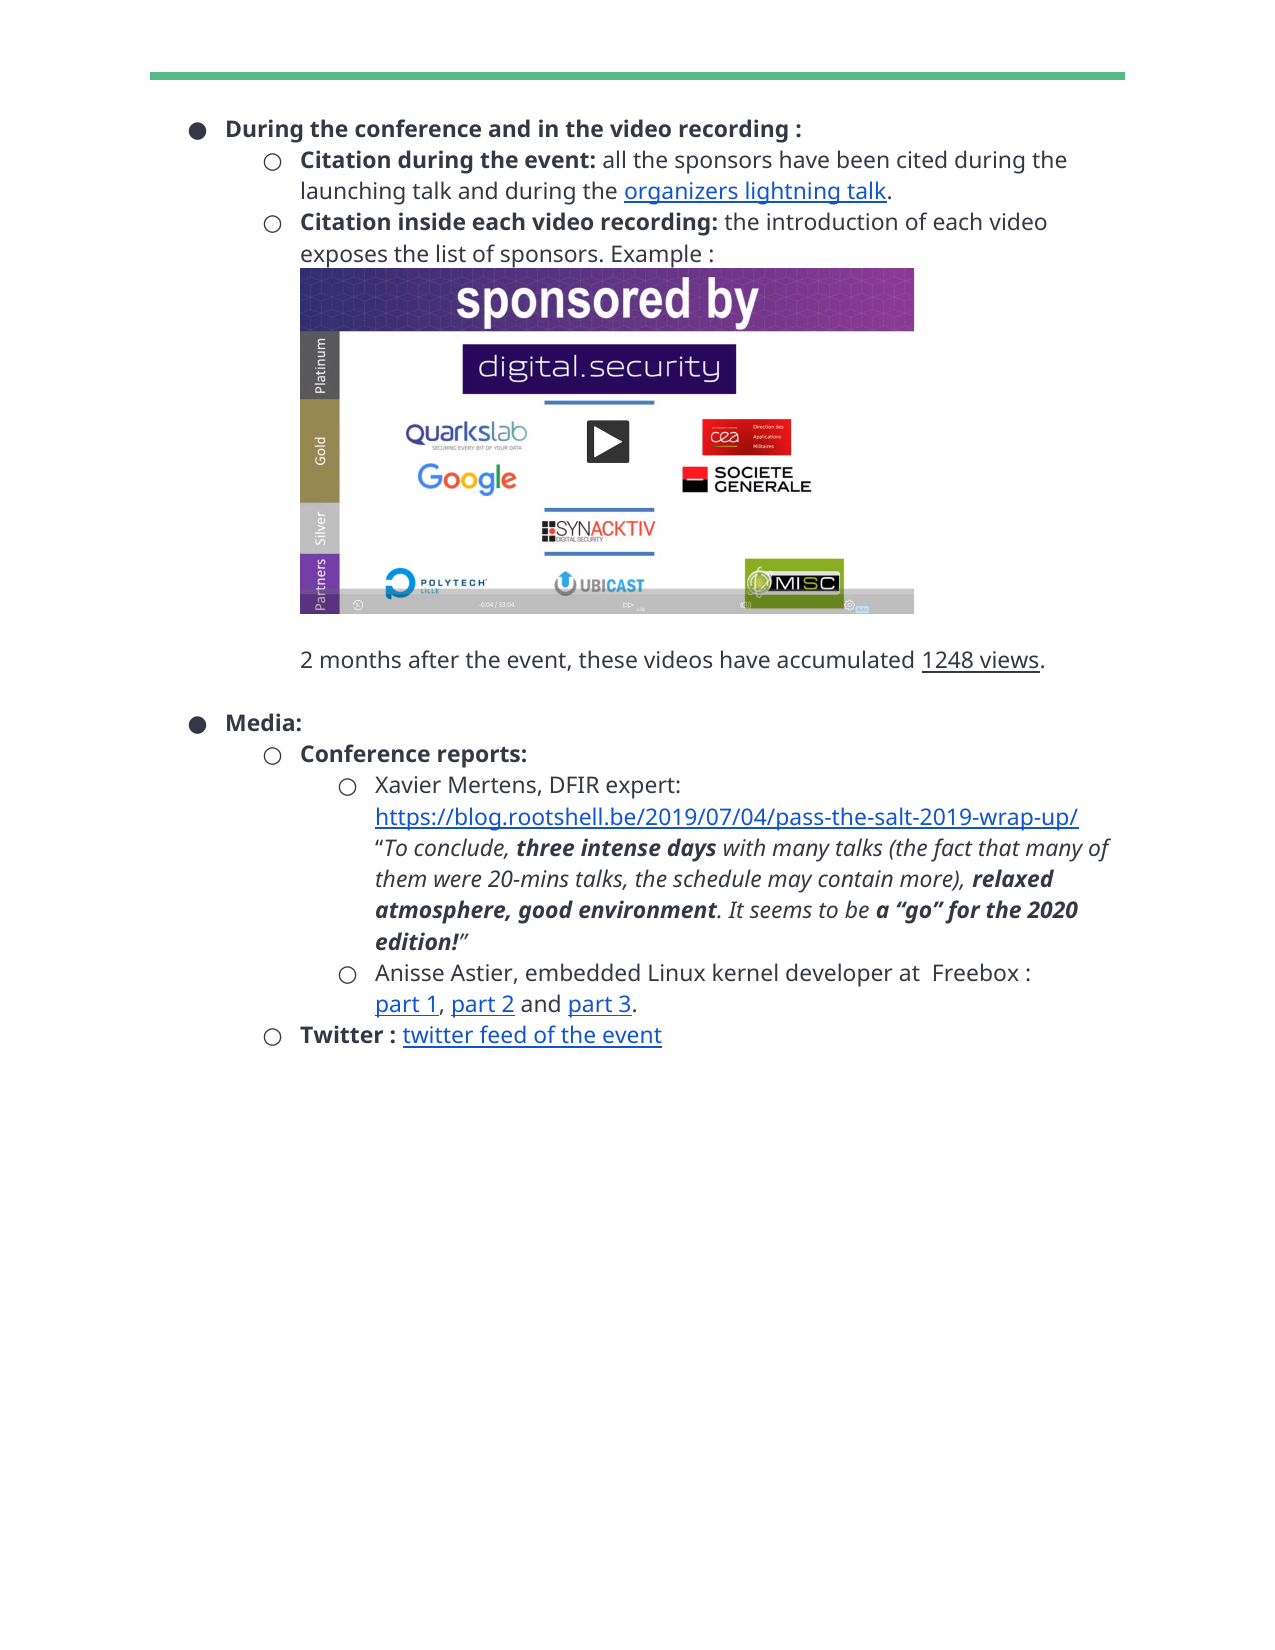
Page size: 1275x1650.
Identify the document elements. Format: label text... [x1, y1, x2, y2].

list Media: [187, 707, 1125, 738]
list Twitter : twitter feed of the event [262, 1019, 1125, 1051]
picture [150, 72, 1125, 80]
list Citation during the event: all the sponsors have been cited during the launching talk and during the organizers lightning talk. [262, 144, 1125, 206]
list During the conference and in the video recording : [187, 112, 1125, 144]
list Citation inside each video recording: the introduction of each video exposes the list of sponsors. Example : 2 months after the event, these videos have accumulated 1248 views. [262, 206, 1125, 707]
list Anisse Astier, embedded Linux kernel developer at Freebox : part 1, part 2 and part 3. [337, 957, 1125, 1019]
picture [300, 268, 915, 614]
list Conference reports: [262, 738, 1125, 769]
list Xavier Mertens, DFIR expert: https://blog.rootshell.be/2019/07/04/pass-the-salt-2019-wrap-up/ “To conclude, three intense days with many talks (the fact that many of them were 20-mins talks, the schedule may contain more), relaxed atmosphere, good environment. It seems to be a “go” for the 2020 edition!” [337, 769, 1125, 957]
